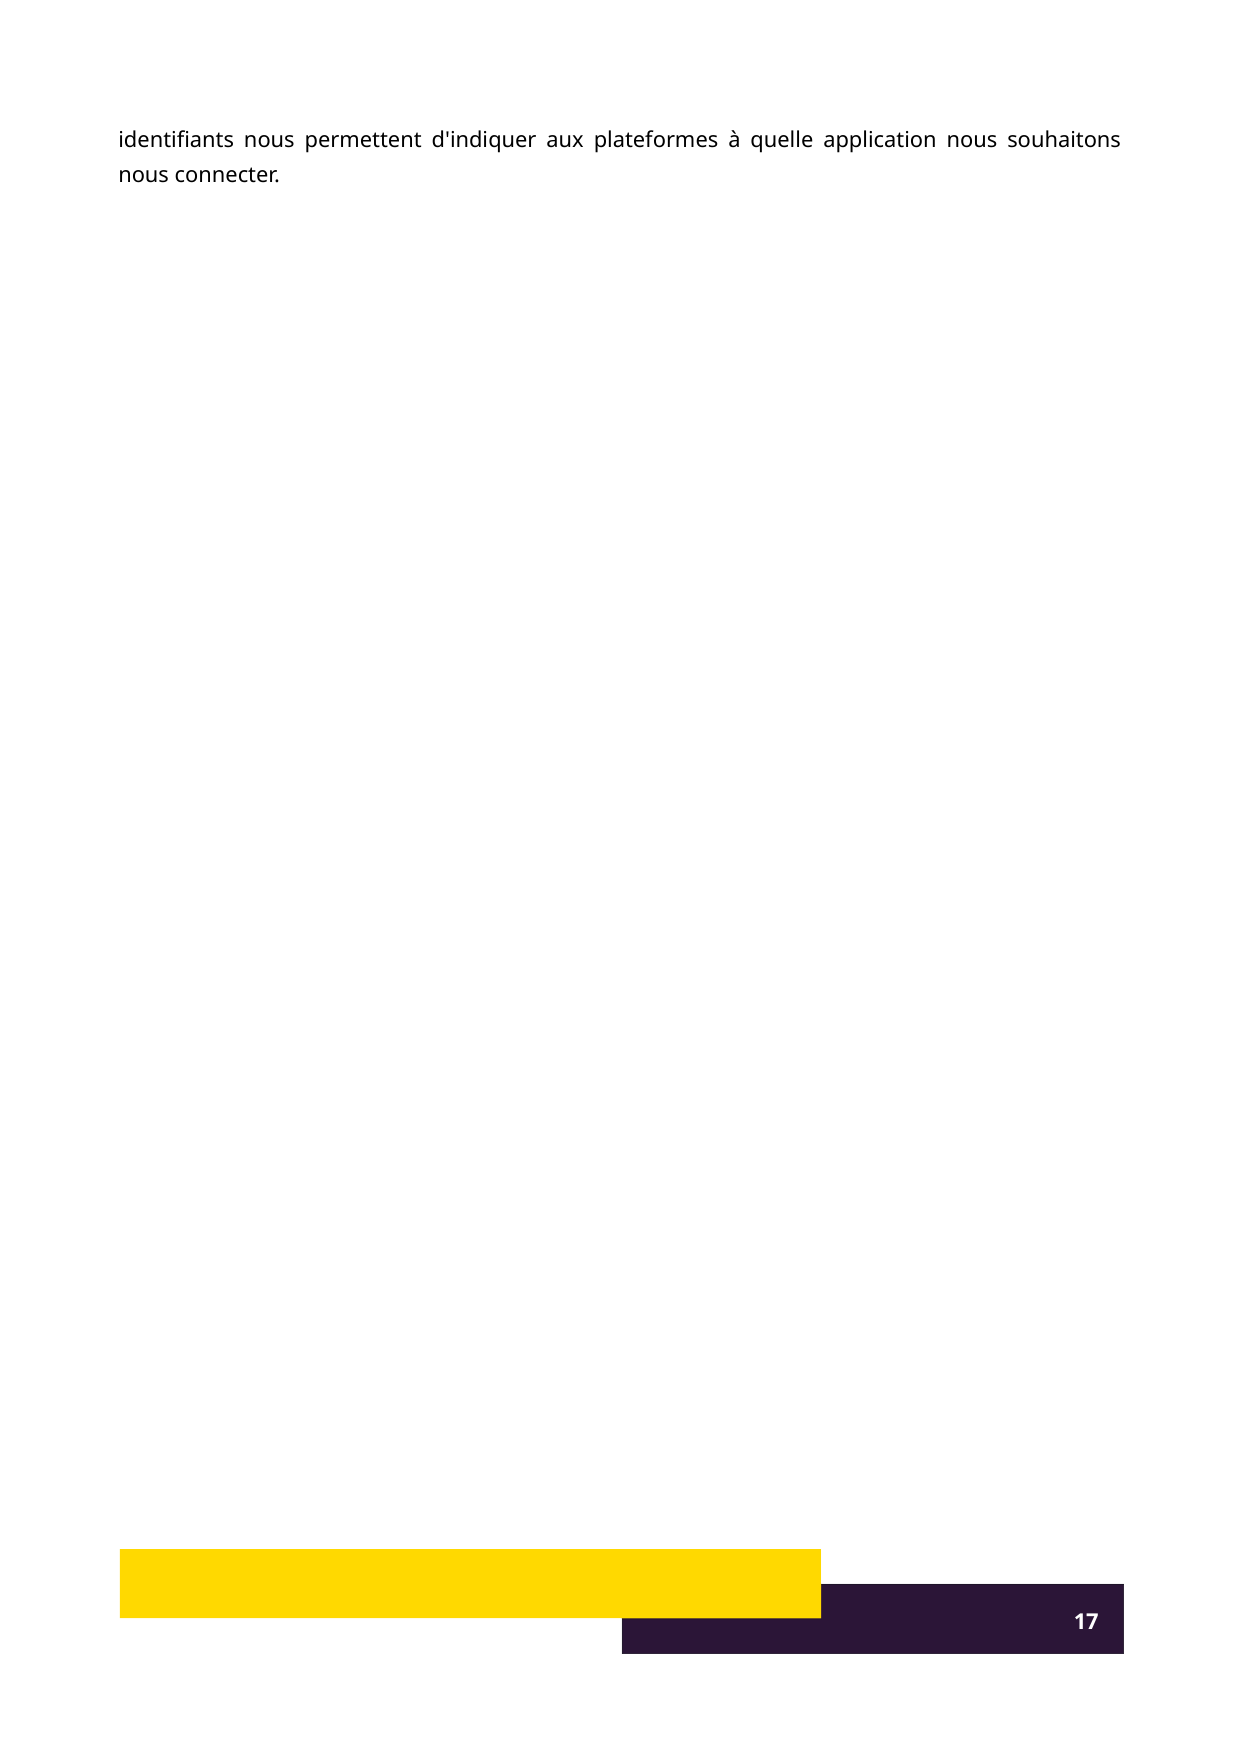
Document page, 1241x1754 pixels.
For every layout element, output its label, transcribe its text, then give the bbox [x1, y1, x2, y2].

text identifiants nous permettent d'indiquer aux plateformes à quelle application nous souhaitons nous connecter. [118, 118, 1122, 189]
picture [119, 1549, 1124, 1654]
